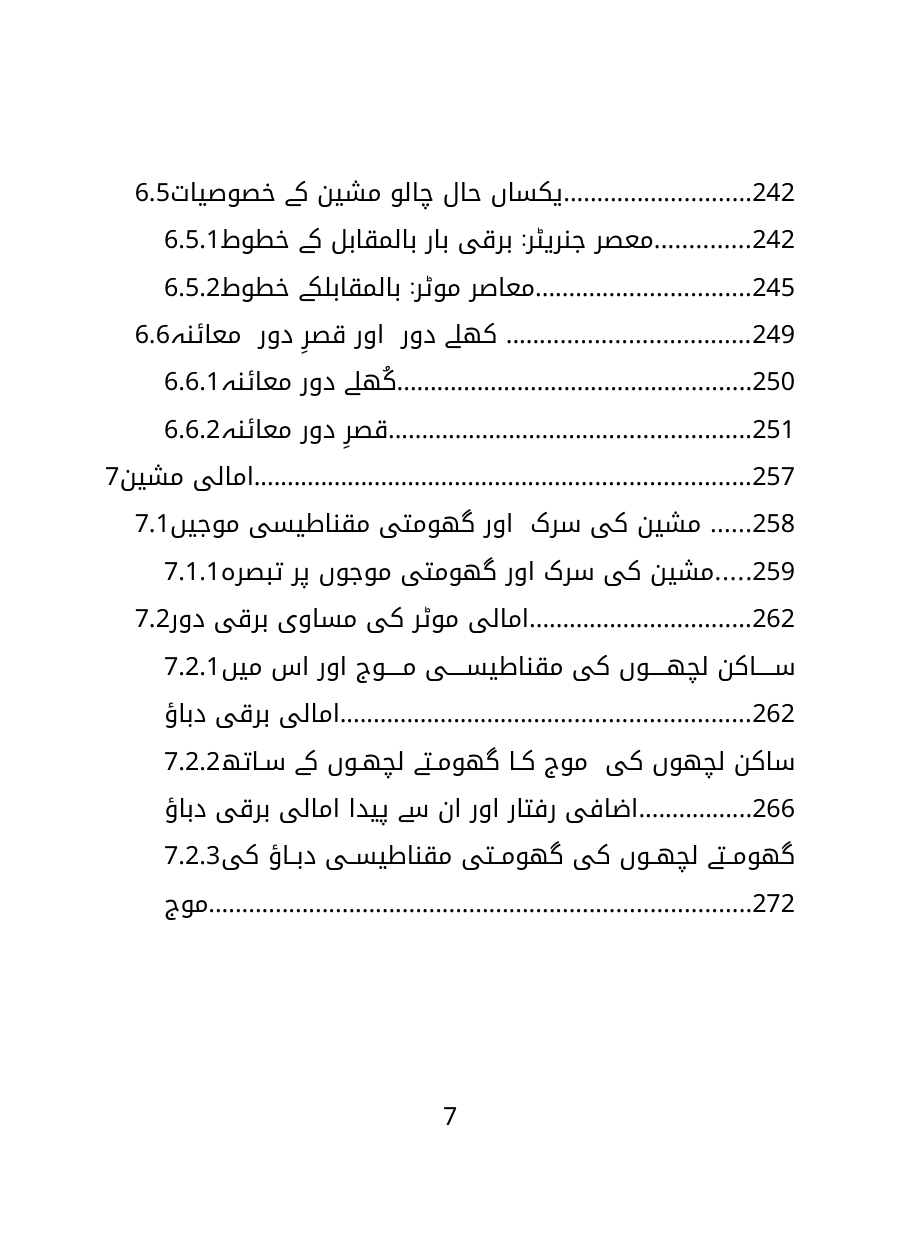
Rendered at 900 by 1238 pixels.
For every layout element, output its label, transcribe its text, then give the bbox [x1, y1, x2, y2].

text 6.6.2قصرِ دور معائنہ 251 [164, 406, 795, 453]
text 6.5یکساں حال چالو مشین کے خصوصیات 242 [134, 169, 795, 216]
text 6.6.1کُھلے دور معائنہ 250 [164, 359, 795, 406]
text 7.2.2ساکن لچھوں کی موج کا گھومتے لچھوں کے ساتھ اضافی رفتار اور ان سے پیدا امالی برقی دباؤ 266 [164, 738, 795, 833]
text 6.5.1معصر جنریٹر: برقی بار بالمقابل کے خطوط 242 [164, 216, 795, 264]
text 7.2امالی موٹر کی مساوی برقی دور 262 [134, 596, 795, 643]
text 7امالی مشین 257 [105, 453, 795, 501]
text 7.1مشین کی سرک اور گھومتی مقناطیسی موجیں 258 [134, 501, 795, 548]
text 7.1.1مشین کی سرک اور گھومتی موجوں پر تبصرہ 259 [164, 548, 795, 596]
text 6.5.2معاصر موٹر: بالمقابلکے خطوط 245 [164, 264, 795, 311]
text 6.6کھلے دور اور قصرِ دور معائنہ 249 [134, 311, 795, 359]
text 7.2.3گھومتے لچھوں کی گھومتی مقناطیسی دباؤ کی موج 272 [164, 833, 795, 927]
text 7.2.1ساکن لچھوں کی مقناطیسی موج اور اس میں امالی برقی دباؤ 262 [164, 643, 795, 738]
